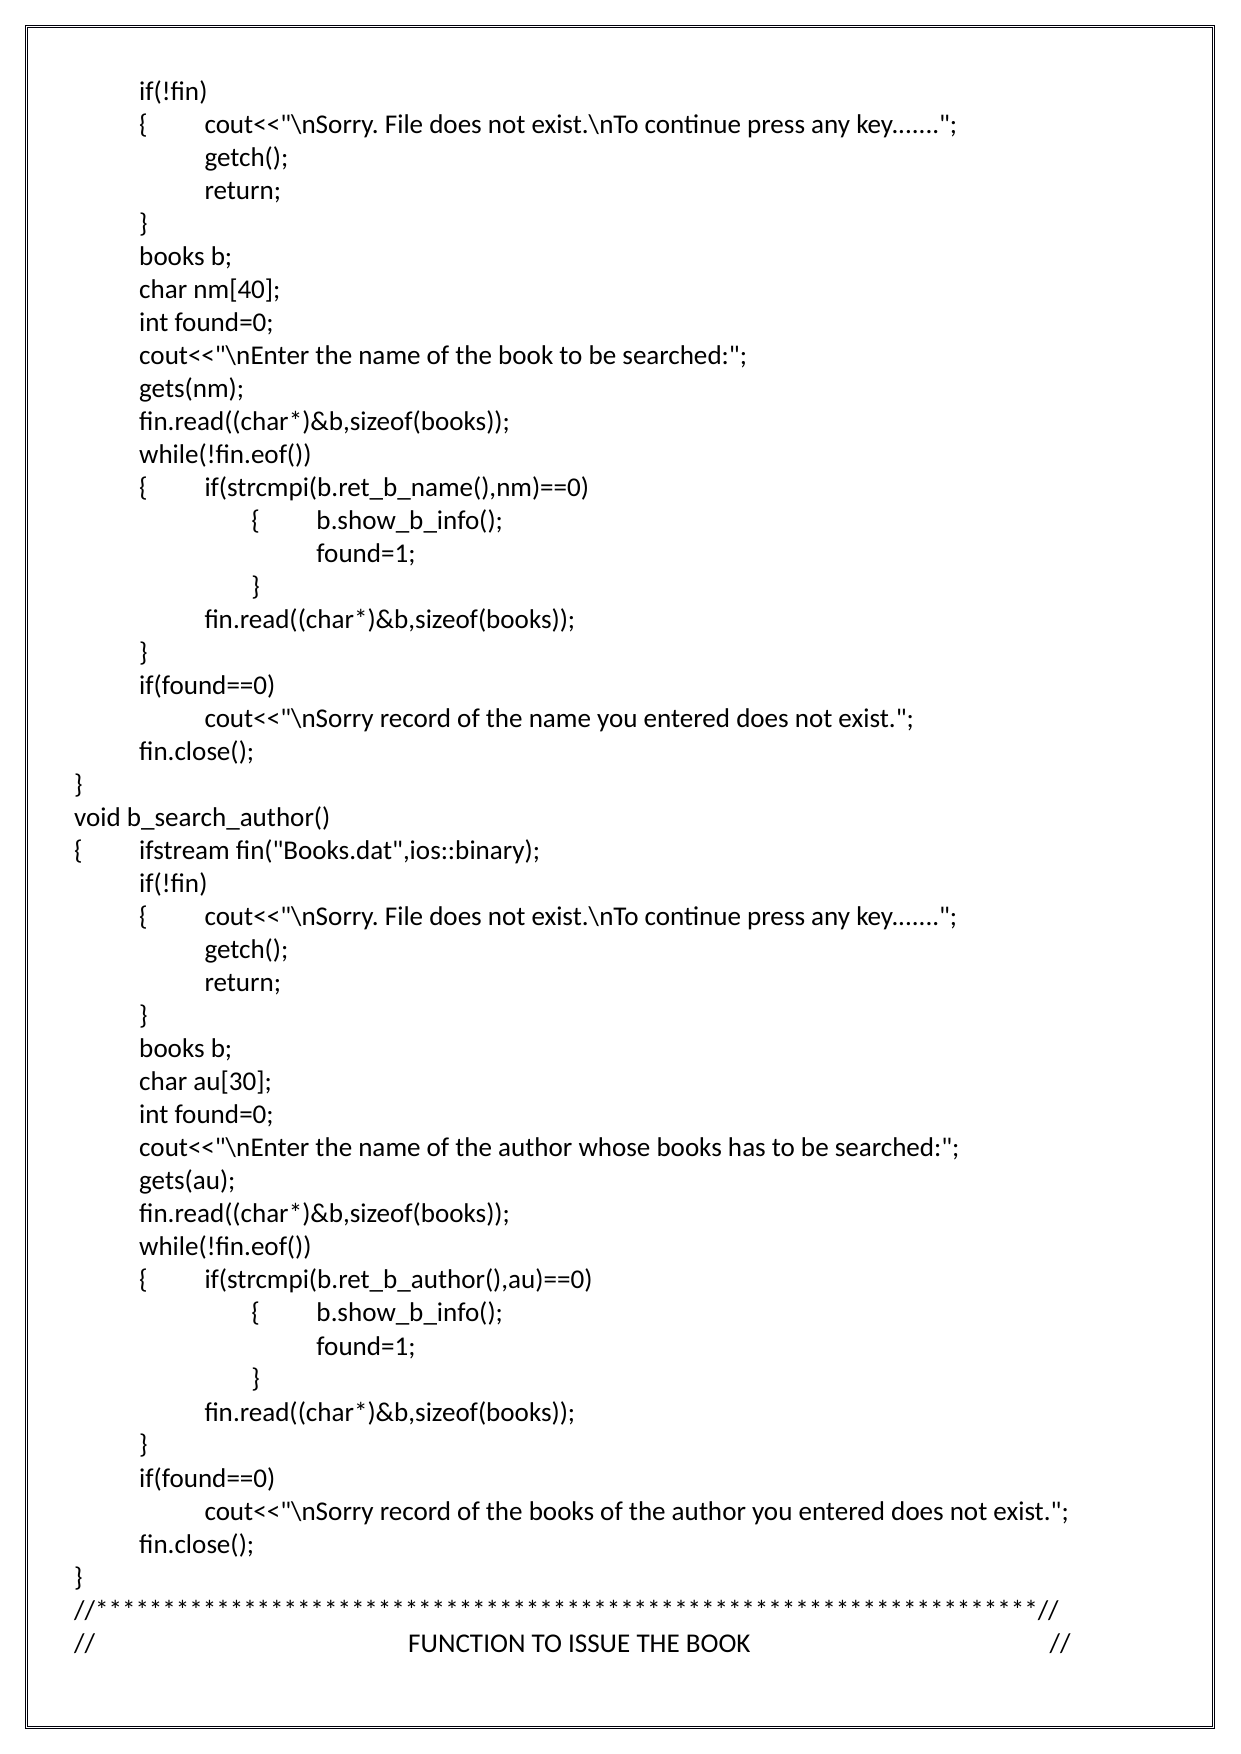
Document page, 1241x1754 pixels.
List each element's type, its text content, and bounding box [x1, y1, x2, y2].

text } [74, 1362, 1181, 1395]
text } [74, 1428, 1181, 1461]
text fin.read((char*)&b,sizeof(books)); [74, 1197, 1181, 1229]
text } [74, 569, 1181, 602]
text if(found==0) [74, 668, 1181, 701]
text found=1; [74, 536, 1181, 569]
text } [74, 998, 1181, 1031]
text fin.close(); [74, 1527, 1181, 1560]
text fin.read((char*)&b,sizeof(books)); [74, 404, 1181, 437]
text return; [74, 965, 1181, 998]
text { cout<<"\nSorry. File does not exist.\nTo continue press any key......."; [74, 107, 1181, 140]
text fin.read((char*)&b,sizeof(books)); [74, 602, 1181, 635]
text { b.show_b_info(); [74, 1296, 1181, 1329]
text } [74, 635, 1181, 668]
text { cout<<"\nSorry. File does not exist.\nTo continue press any key......."; [74, 899, 1181, 932]
text cout<<"\nSorry record of the books of the author you entered does not exist."; [74, 1494, 1181, 1527]
text getch(); [74, 140, 1181, 173]
text cout<<"\nEnter the name of the author whose books has to be searched:"; [74, 1131, 1181, 1163]
text char nm[40]; [74, 272, 1181, 305]
text } [74, 1560, 1181, 1593]
text if(!fin) [74, 866, 1181, 899]
text while(!fin.eof()) [74, 1229, 1181, 1263]
text books b; [74, 1031, 1181, 1064]
text while(!fin.eof()) [74, 437, 1181, 470]
text void b_search_author() [74, 800, 1181, 833]
text { b.show_b_info(); [74, 503, 1181, 536]
text // FUNCTION TO ISSUE THE BOOK // [74, 1626, 1181, 1659]
text int found=0; [74, 305, 1181, 338]
text gets(nm); [74, 371, 1181, 404]
text cout<<"\nSorry record of the name you entered does not exist."; [74, 701, 1181, 734]
text { if(strcmpi(b.ret_b_author(),au)==0) [74, 1263, 1181, 1296]
text books b; [74, 239, 1181, 272]
text found=1; [74, 1329, 1181, 1362]
text } [74, 206, 1181, 239]
text int found=0; [74, 1097, 1181, 1131]
text } [74, 767, 1181, 800]
text gets(au); [74, 1163, 1181, 1197]
text { ifstream fin("Books.dat",ios::binary); [74, 833, 1181, 866]
text //**********************************************************************// [74, 1593, 1181, 1626]
text fin.read((char*)&b,sizeof(books)); [74, 1395, 1181, 1428]
text char au[30]; [74, 1064, 1181, 1097]
text { if(strcmpi(b.ret_b_name(),nm)==0) [74, 470, 1181, 503]
text fin.close(); [74, 734, 1181, 767]
text getch(); [74, 932, 1181, 965]
text return; [74, 173, 1181, 206]
text if(found==0) [74, 1461, 1181, 1494]
text cout<<"\nEnter the name of the book to be searched:"; [74, 338, 1181, 371]
text if(!fin) [74, 74, 1181, 107]
